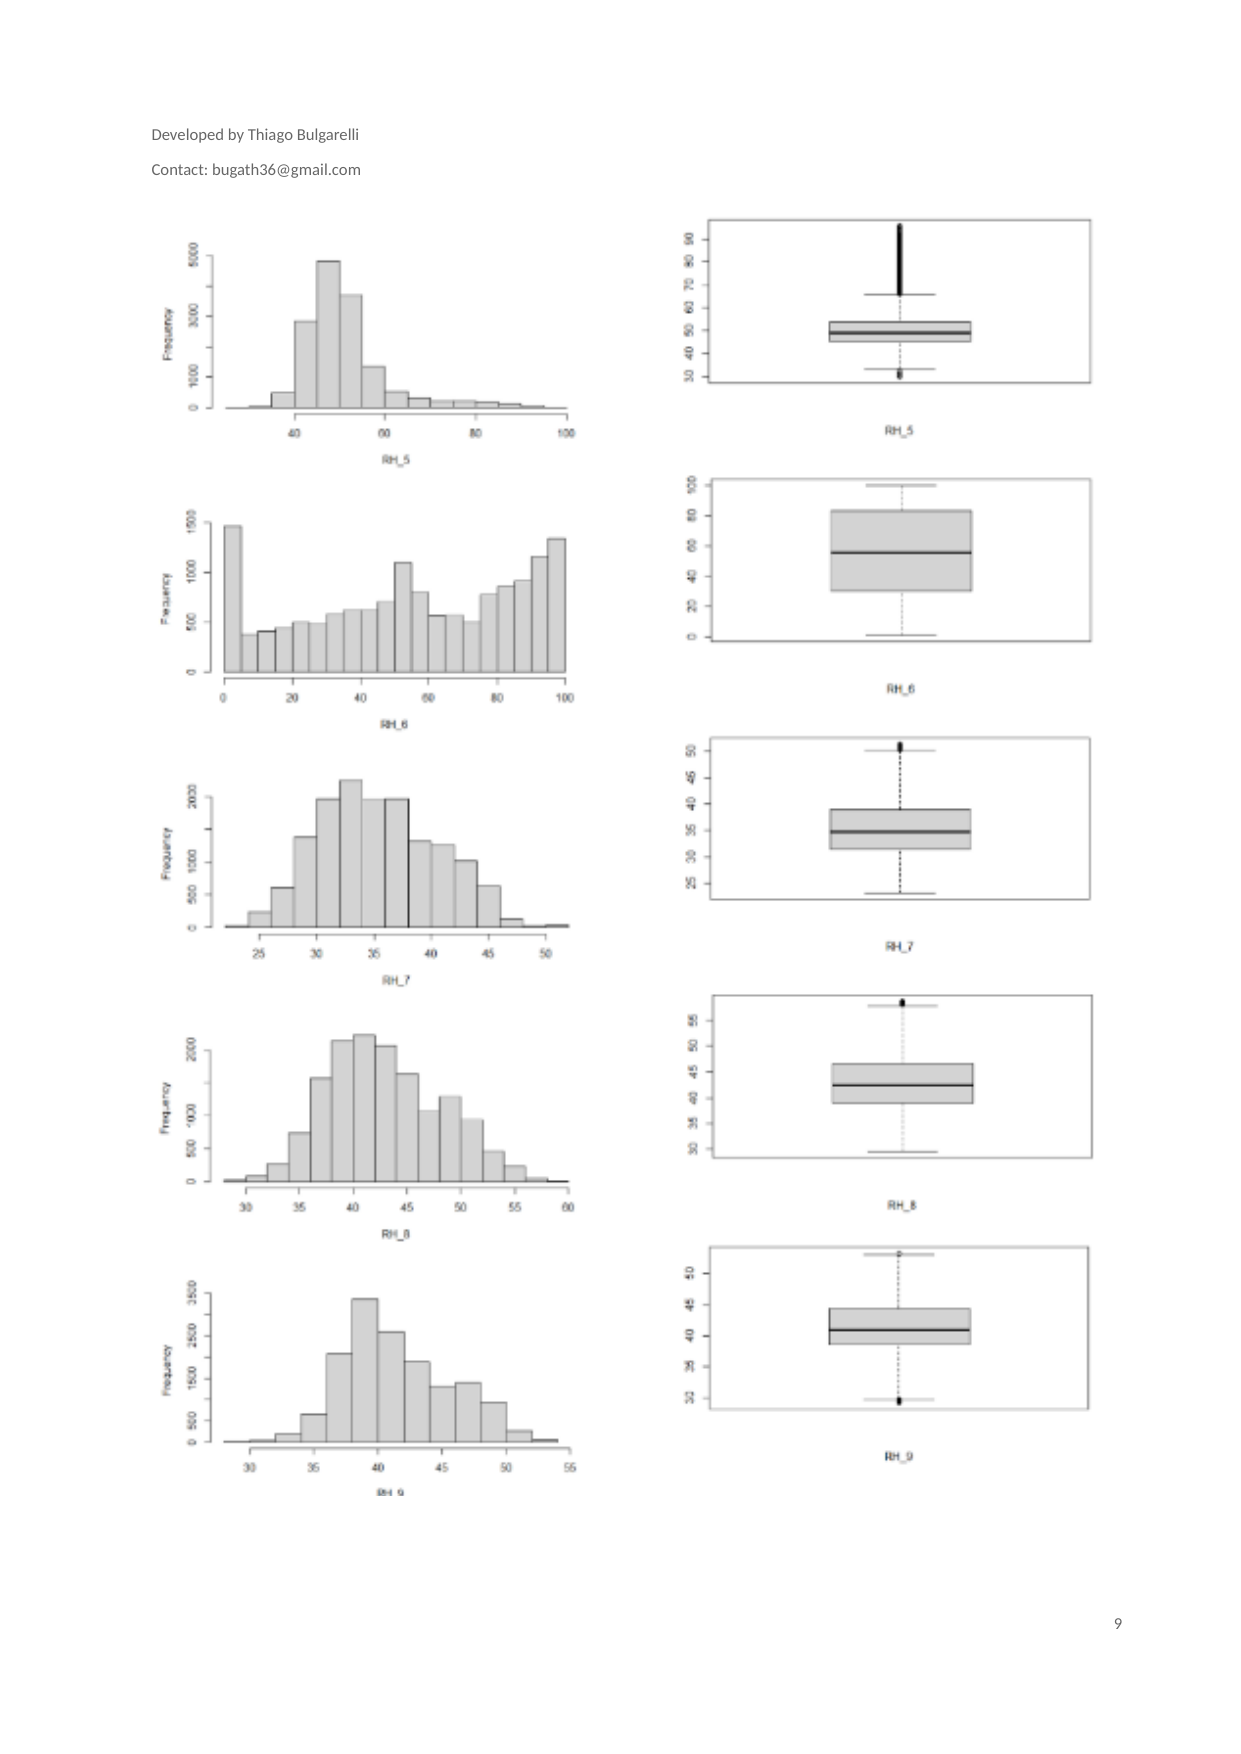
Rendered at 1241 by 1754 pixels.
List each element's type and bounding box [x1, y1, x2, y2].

picture [130, 209, 1110, 1496]
